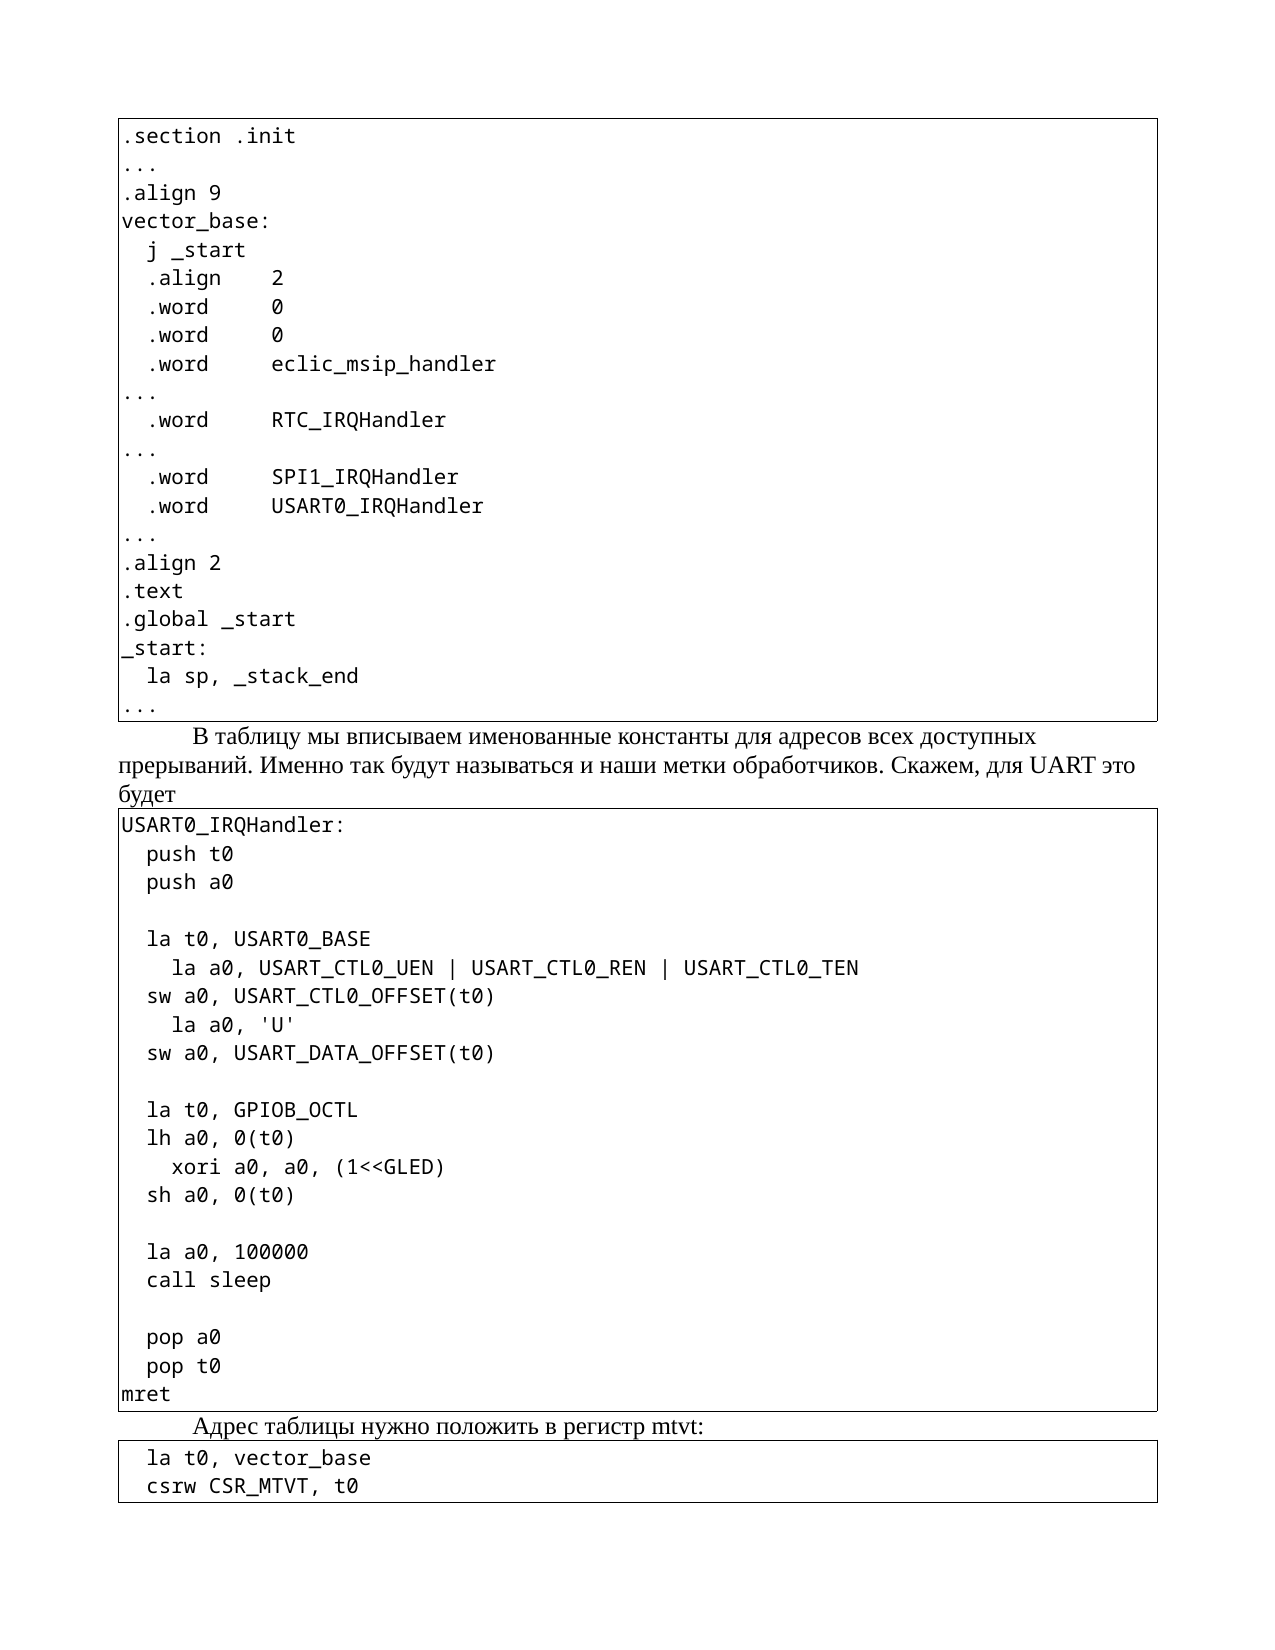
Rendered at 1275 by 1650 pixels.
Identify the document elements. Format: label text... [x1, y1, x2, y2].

text la sp, _stack_end [119, 658, 1157, 687]
text В таблицу мы вписываем именованные константы для адресов всех доступных прерываний. Именно так будут называться и наши метки обработчиков. Скажем, для UART это будет [118, 722, 1157, 808]
text .section .init [119, 119, 1157, 147]
text .align 2 [119, 260, 1157, 289]
text ... [119, 147, 1157, 175]
text .word USART0_IRQHandler [119, 488, 1157, 516]
text ... [119, 431, 1157, 459]
text vector_base: [119, 203, 1157, 232]
text xori a0, a0, (1<<GLED) [119, 1149, 1157, 1177]
text .align 2 [119, 545, 1157, 573]
text la a0, USART_CTL0_UEN | USART_CTL0_REN | USART_CTL0_TEN [119, 950, 1157, 978]
text .align 9 [119, 175, 1157, 203]
text .global _start [119, 602, 1157, 630]
text Адрес таблицы нужно положить в регистр mtvt: [118, 1412, 1157, 1439]
text la t0, GPIOB_OCTL [119, 1092, 1157, 1120]
text .word SPI1_IRQHandler [119, 459, 1157, 488]
text ... [119, 374, 1157, 402]
text la t0, vector_base [119, 1441, 1157, 1468]
text j _start [119, 232, 1157, 260]
text .word RTC_IRQHandler [119, 402, 1157, 431]
text _start: [119, 630, 1157, 658]
text csrw CSR_MTVT, t0 [119, 1468, 1157, 1502]
text sw a0, USART_CTL0_OFFSET(t0) [119, 978, 1157, 1007]
text push t0 [119, 836, 1157, 864]
text ... [119, 687, 1157, 721]
text la a0, 'U' [119, 1007, 1157, 1035]
text push a0 [119, 864, 1157, 896]
text call sleep [119, 1263, 1157, 1294]
text .word 0 [119, 289, 1157, 317]
text pop a0 [119, 1319, 1157, 1348]
text lh a0, 0(t0) [119, 1120, 1157, 1149]
text sh a0, 0(t0) [119, 1177, 1157, 1209]
text la t0, USART0_BASE [119, 921, 1157, 950]
text ... [119, 516, 1157, 545]
text la a0, 100000 [119, 1234, 1157, 1263]
text .word 0 [119, 317, 1157, 346]
text .word eclic_msip_handler [119, 346, 1157, 374]
text pop t0 [119, 1348, 1157, 1376]
text USART0_IRQHandler: [119, 809, 1157, 836]
text .text [119, 573, 1157, 602]
text sw a0, USART_DATA_OFFSET(t0) [119, 1035, 1157, 1067]
text mret [119, 1376, 1157, 1411]
